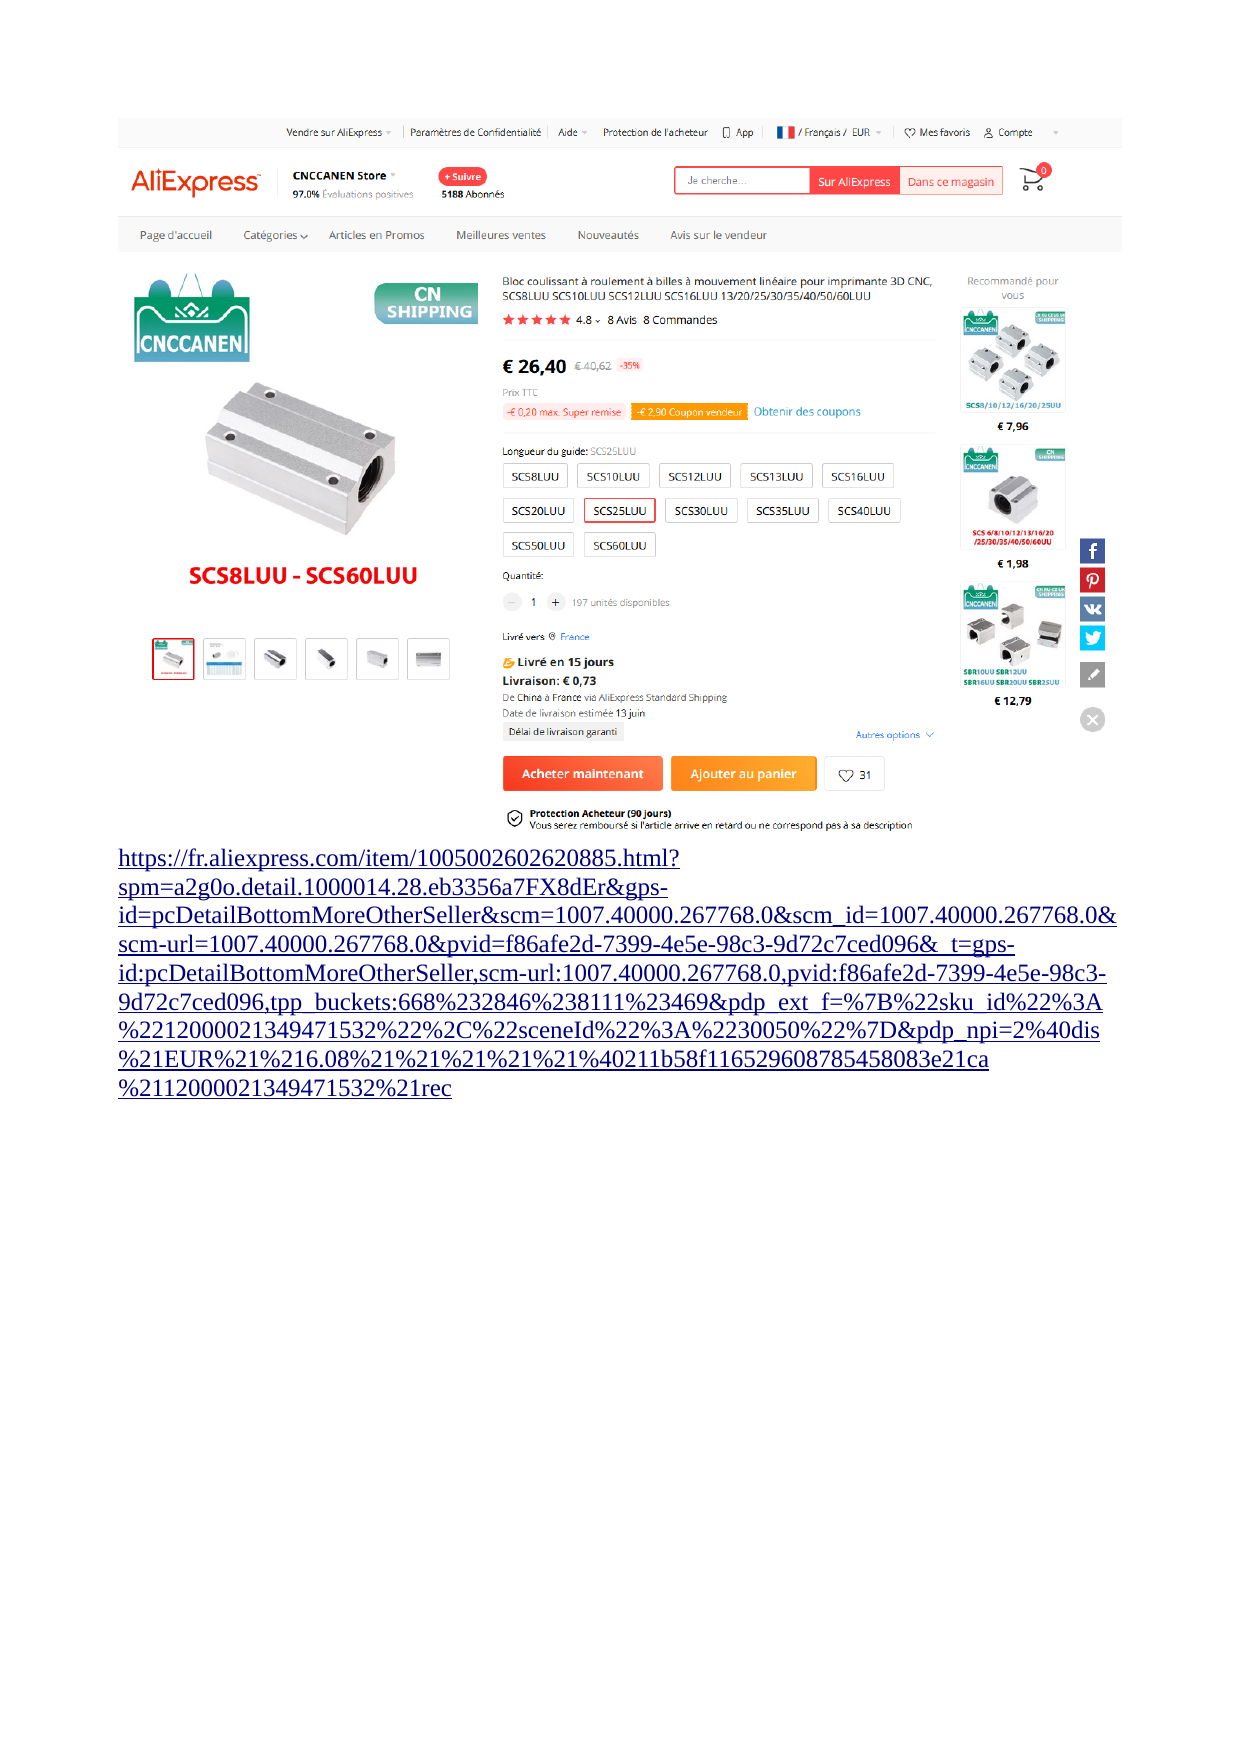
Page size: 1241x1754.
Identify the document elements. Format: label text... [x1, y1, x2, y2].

text https://fr.aliexpress.com/item/1005002602620885.html?spm=a2g0o.detail.1000014.28.eb3356a7FX8dEr&gps-id=pcDetailBottomMoreOtherSeller&scm=1007.40000.267768.0&scm_id=1007.40000.267768.0&scm-url=1007.40000.267768.0&pvid=f86afe2d-7399-4e5e-98c3-9d72c7ced096&_t=gps-id:pcDetailBottomMoreOtherSeller,scm-url:1007.40000.267768.0,pvid:f86afe2d-7399-4e5e-98c3-9d72c7ced096,tpp_buckets:668%232846%238111%23469&pdp_ext_f=%7B%22sku_id%22%3A%2212000021349471532%22%2C%22sceneId%22%3A%2230050%22%7D&pdp_npi=2%40dis%21EUR%21%216.08%21%21%21%21%21%40211b58f116529608785458083e21ca%2112000021349471532%21rec [118, 843, 1122, 1102]
picture [118, 118, 1123, 843]
